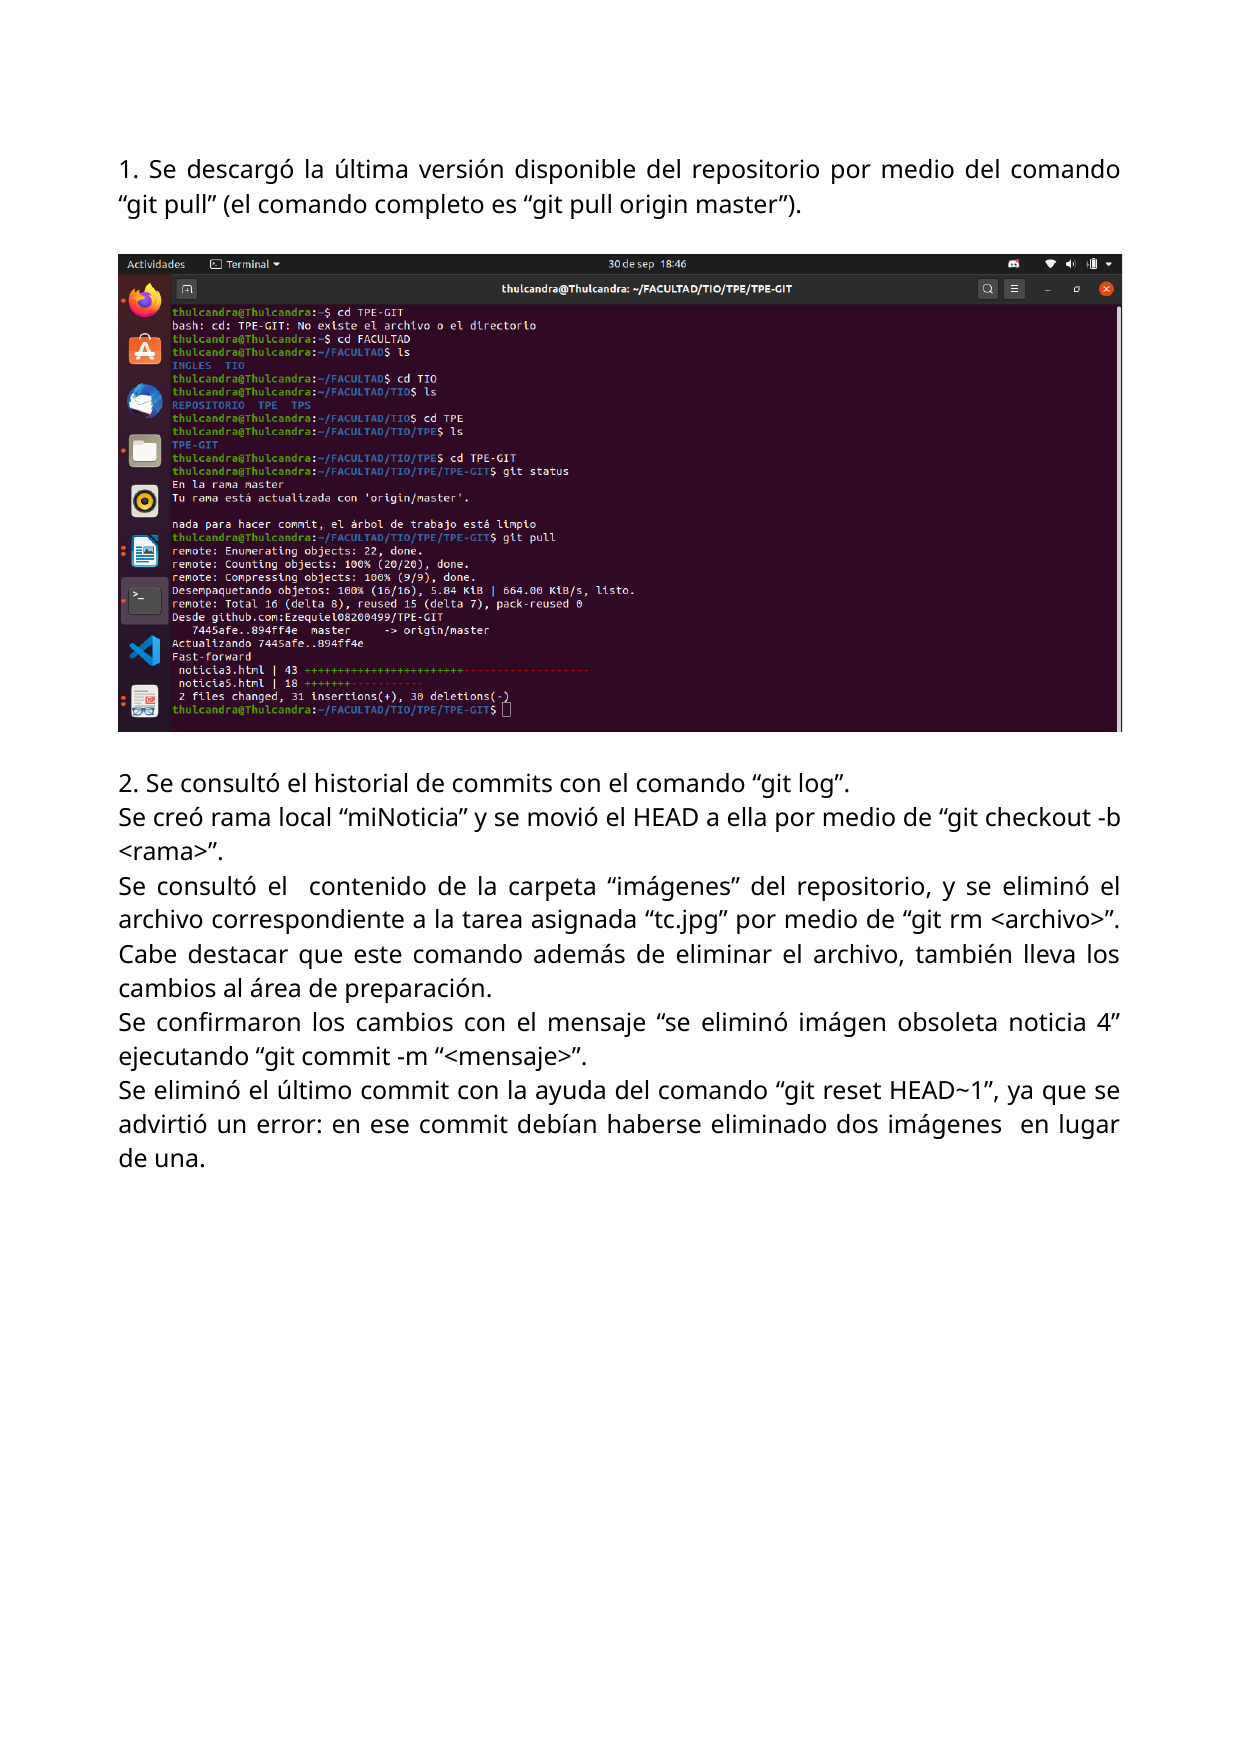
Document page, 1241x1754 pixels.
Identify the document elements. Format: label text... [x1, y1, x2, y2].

text Se eliminó el último commit con la ayuda del comando “git reset HEAD~1”, ya que se advirtió un error: en ese commit debían haberse eliminado dos imágenes en lugar de una. [118, 1072, 1122, 1175]
text Se creó rama local “miNoticia” y se movió el HEAD a ella por medio de “git checkout -b <rama>”. [118, 800, 1122, 868]
text Se confirmaron los cambios con el mensaje “se eliminó imágen obsoleta noticia 4” ejecutando “git commit -m “<mensaje>”. [118, 1004, 1122, 1072]
picture [118, 254, 1123, 732]
text Se consultó el contenido de la carpeta “imágenes” del repositorio, y se eliminó el archivo correspondiente a la tarea asignada “tc.jpg” por medio de “git rm <archivo>”. Cabe destacar que este comando además de eliminar el archivo, también lleva los cambios al área de preparación. [118, 868, 1122, 1004]
text 1. Se descargó la última versión disponible del repositorio por medio del comando “git pull” (el comando completo es “git pull origin master”). [118, 152, 1122, 220]
text 2. Se consultó el historial de commits con el comando “git log”. [118, 766, 1122, 800]
